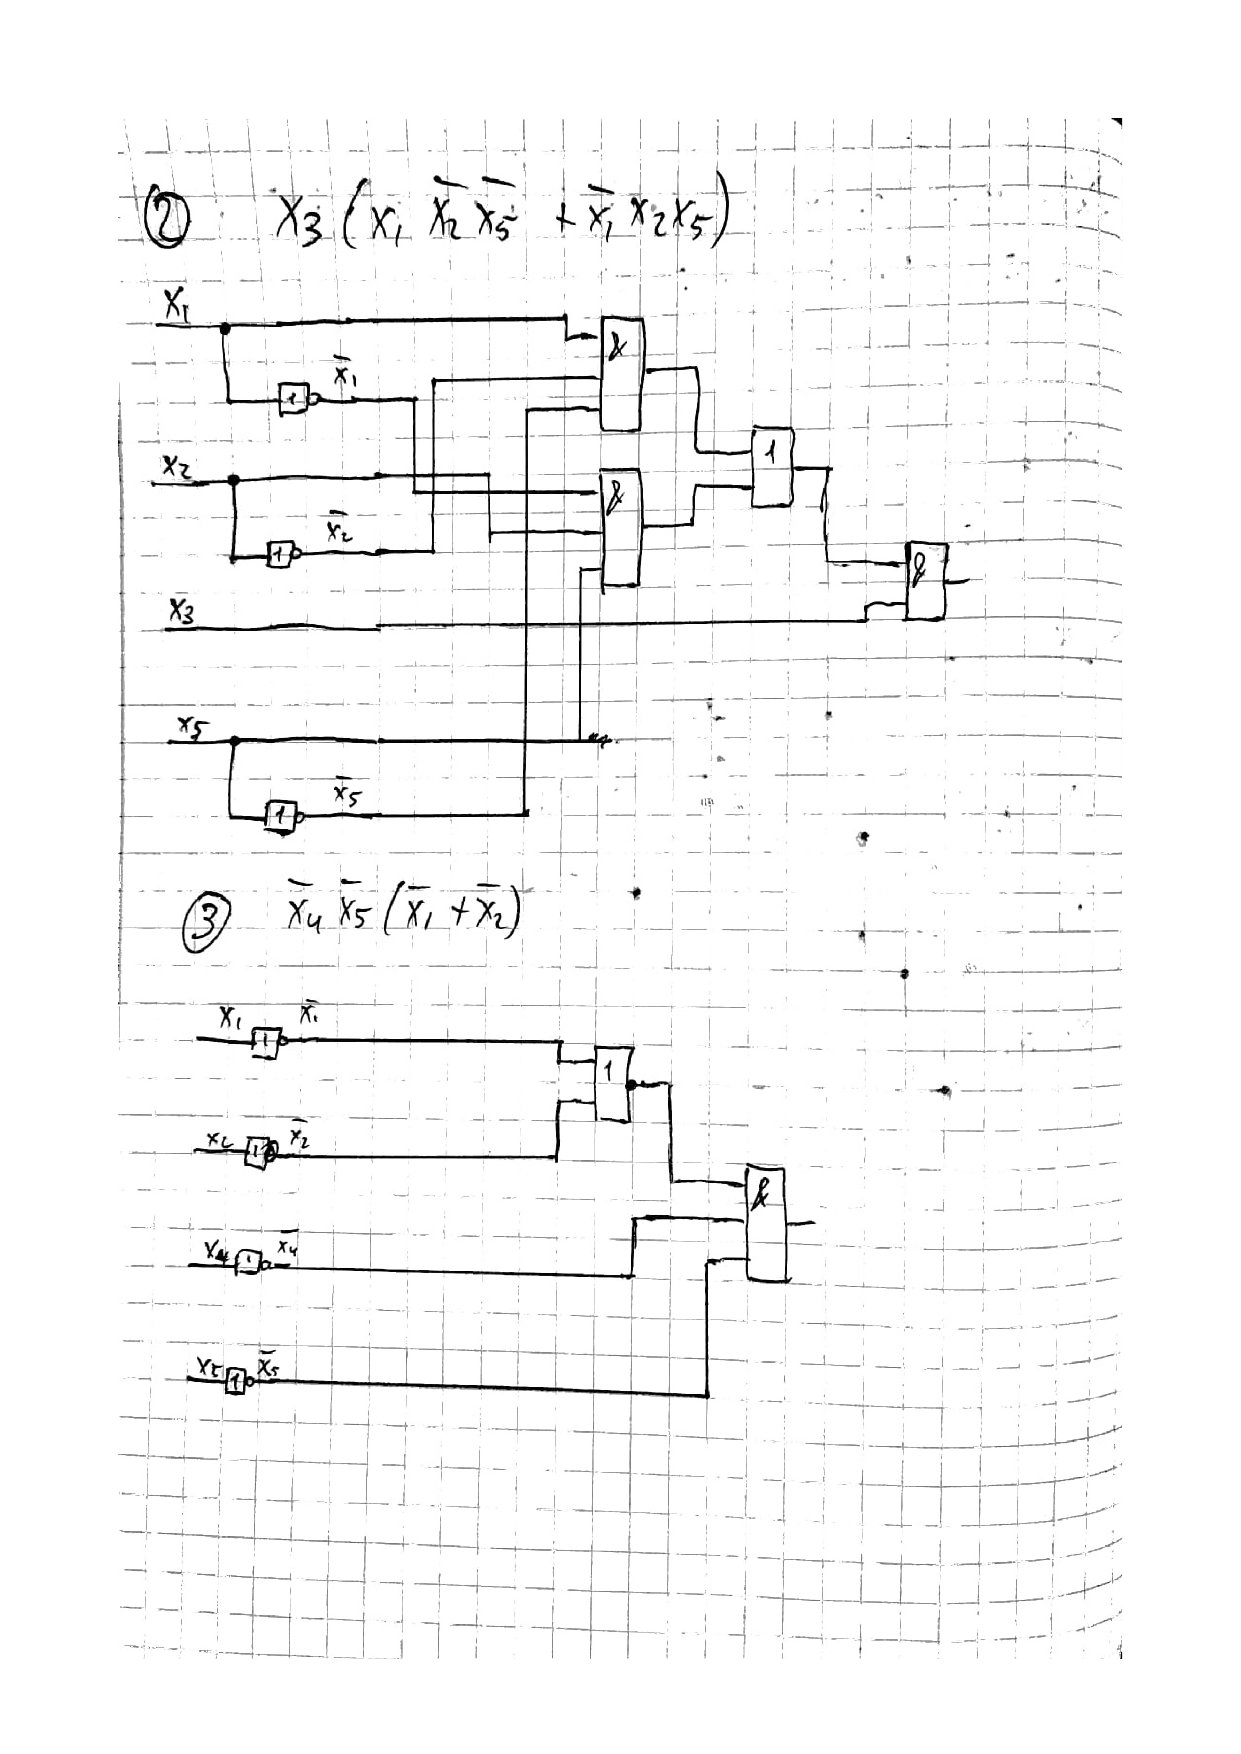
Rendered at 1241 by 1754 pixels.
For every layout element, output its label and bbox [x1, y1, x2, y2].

picture [118, 118, 1123, 1659]
